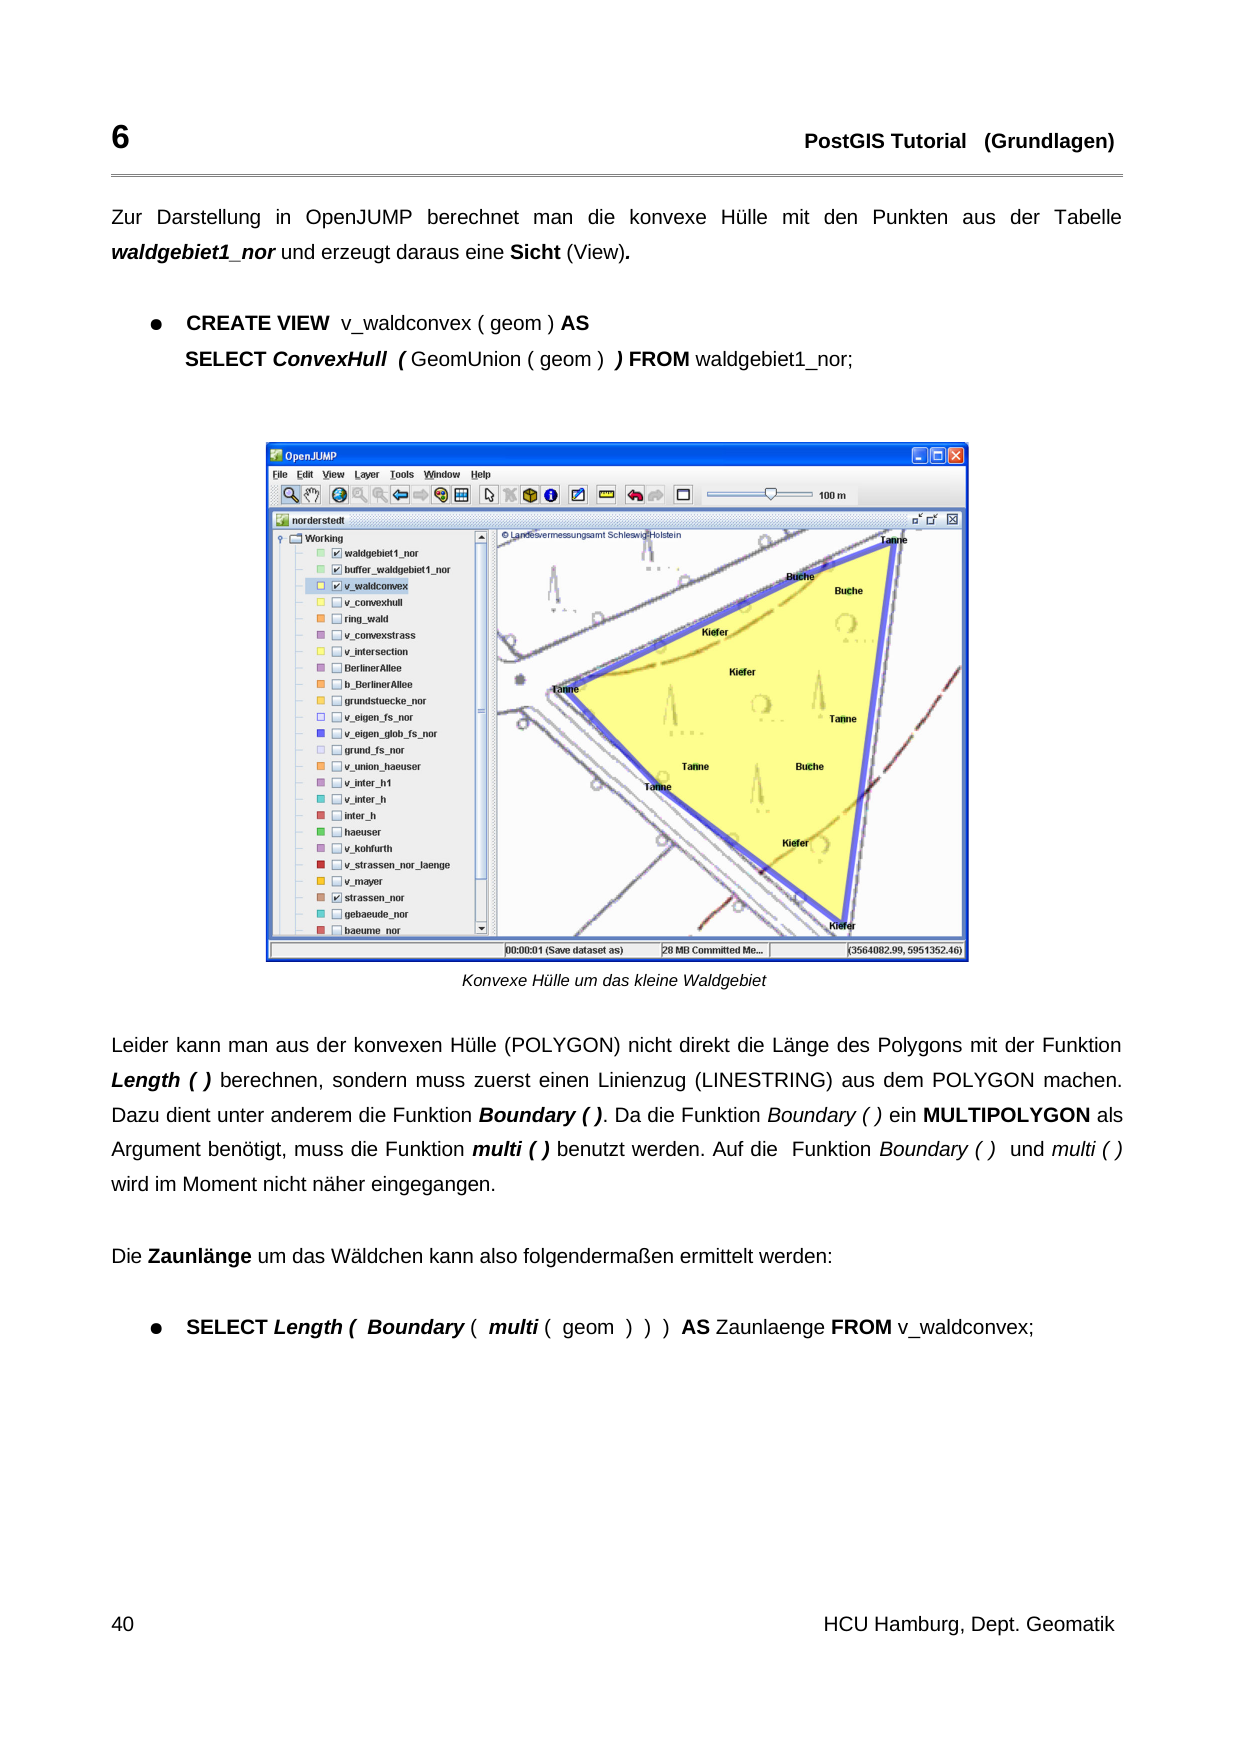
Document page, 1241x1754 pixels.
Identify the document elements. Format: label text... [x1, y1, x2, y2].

picture [265, 442, 969, 962]
text Die Zaunlänge um das Wäldchen kann also folgendermaßen ermittelt werden: [111, 1244, 1123, 1267]
list CREATE VIEW v_waldconvex ( geom ) AS [148, 312, 1123, 335]
text Konvexe Hülle um das kleine Waldgebiet [111, 455, 1123, 990]
text Leider kann man aus der konvexen Hülle (POLYGON) nicht direkt die Länge des Polygons mit der Funktion Length ( ) berechnen, sondern muss zuerst einen Linienzug (LINESTRING) aus dem POLYGON machen. Dazu dient unter anderem die Funktion Boundary ( ). Da die Funktion Boundary ( ) ein MULTIPOLYGON als Argument benötigt, muss die Funktion multi ( ) benutzt werden. Auf die Funktion Boundary ( ) und multi ( ) wird im Moment nicht näher eingegangen. [111, 1034, 1123, 1196]
text Zur Darstellung in OpenJUMP berechnet man die konvexe Hülle mit den Punkten aus der Tabelle waldgebiet1_nor und erzeugt daraus eine Sicht (View). [111, 206, 1123, 264]
list SELECT Length ( Boundary ( multi ( geom ) ) ) AS Zaunlaenge FROM v_waldconvex; [148, 1316, 1123, 1339]
text SELECT ConvexHull ( GeomUnion ( geom ) ) FROM waldgebiet1_nor; [185, 348, 1123, 371]
